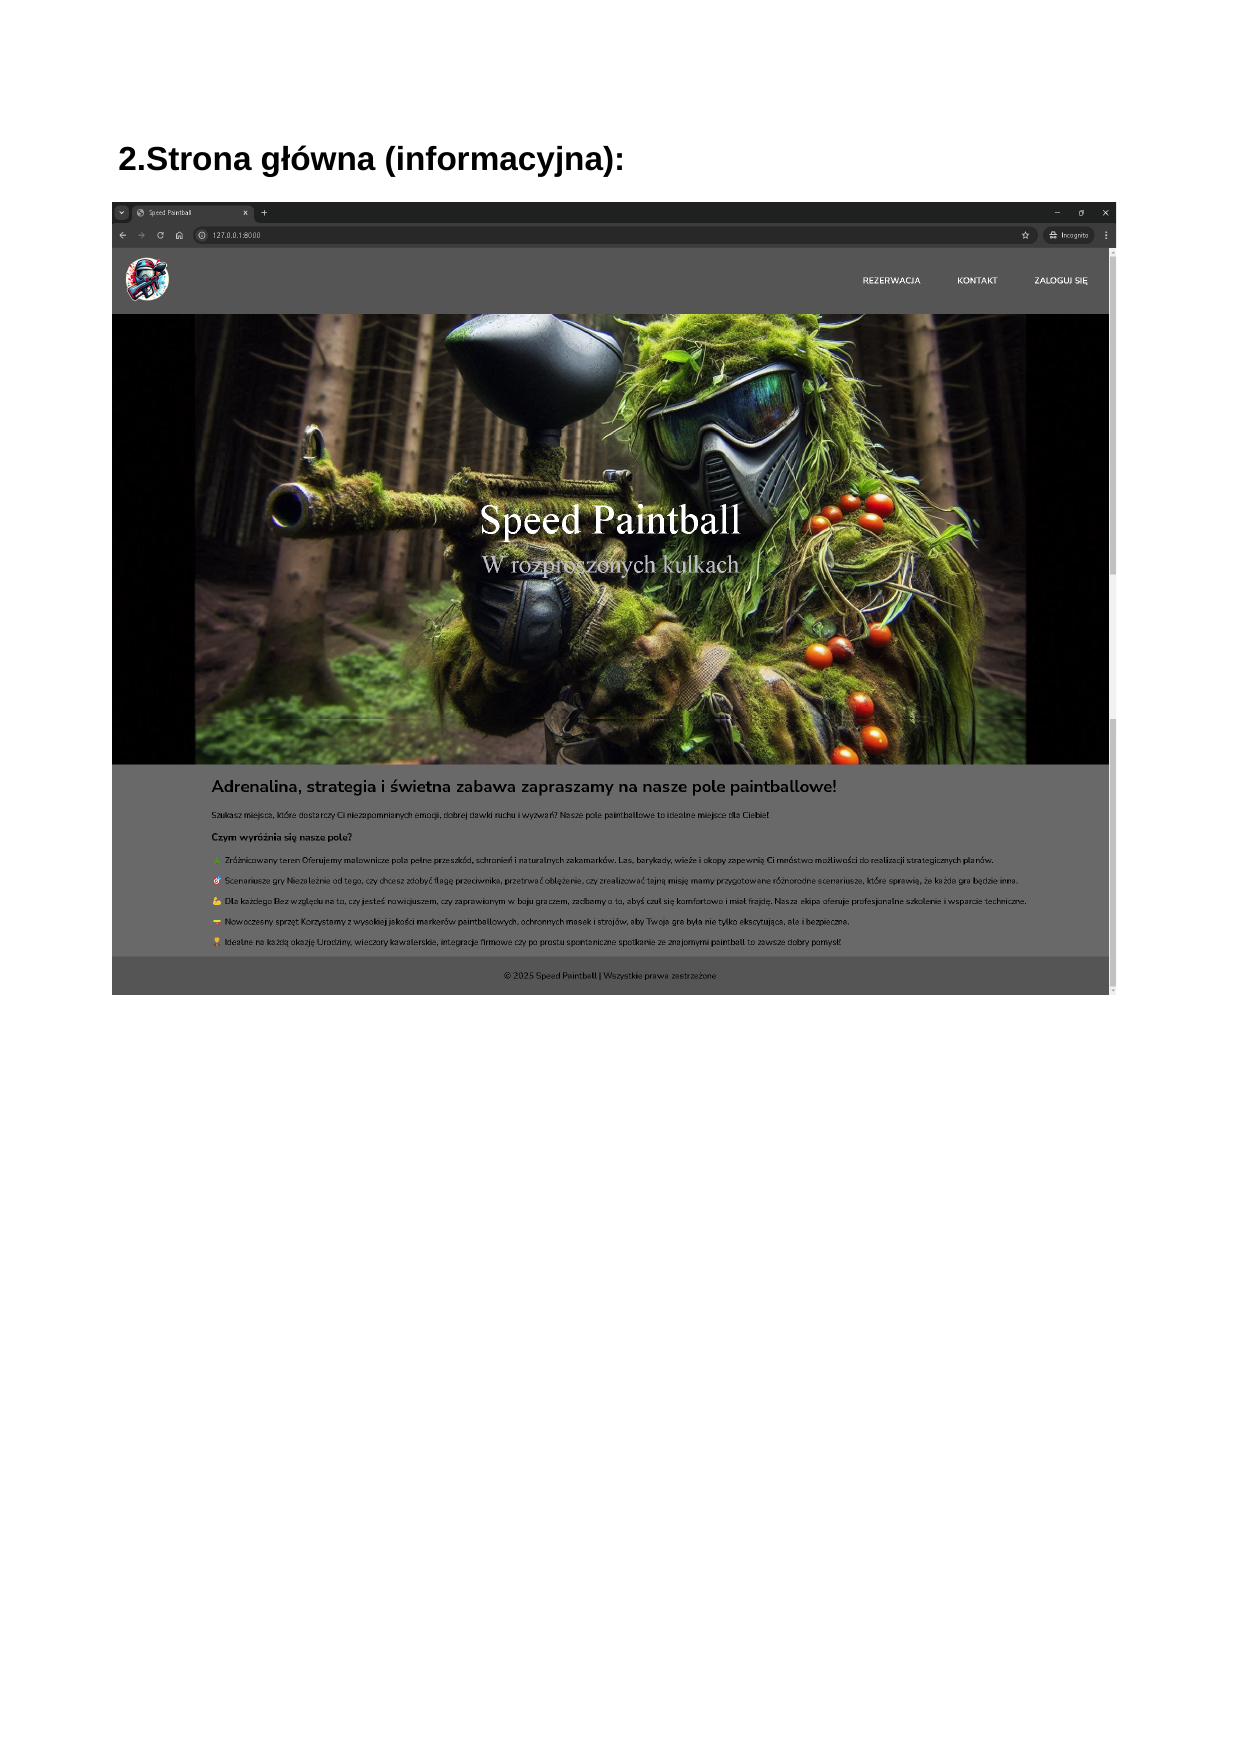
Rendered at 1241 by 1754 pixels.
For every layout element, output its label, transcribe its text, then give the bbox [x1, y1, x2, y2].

subtitle 2.Strona główna (informacyjna): [118, 139, 1122, 1110]
picture [112, 202, 1117, 995]
